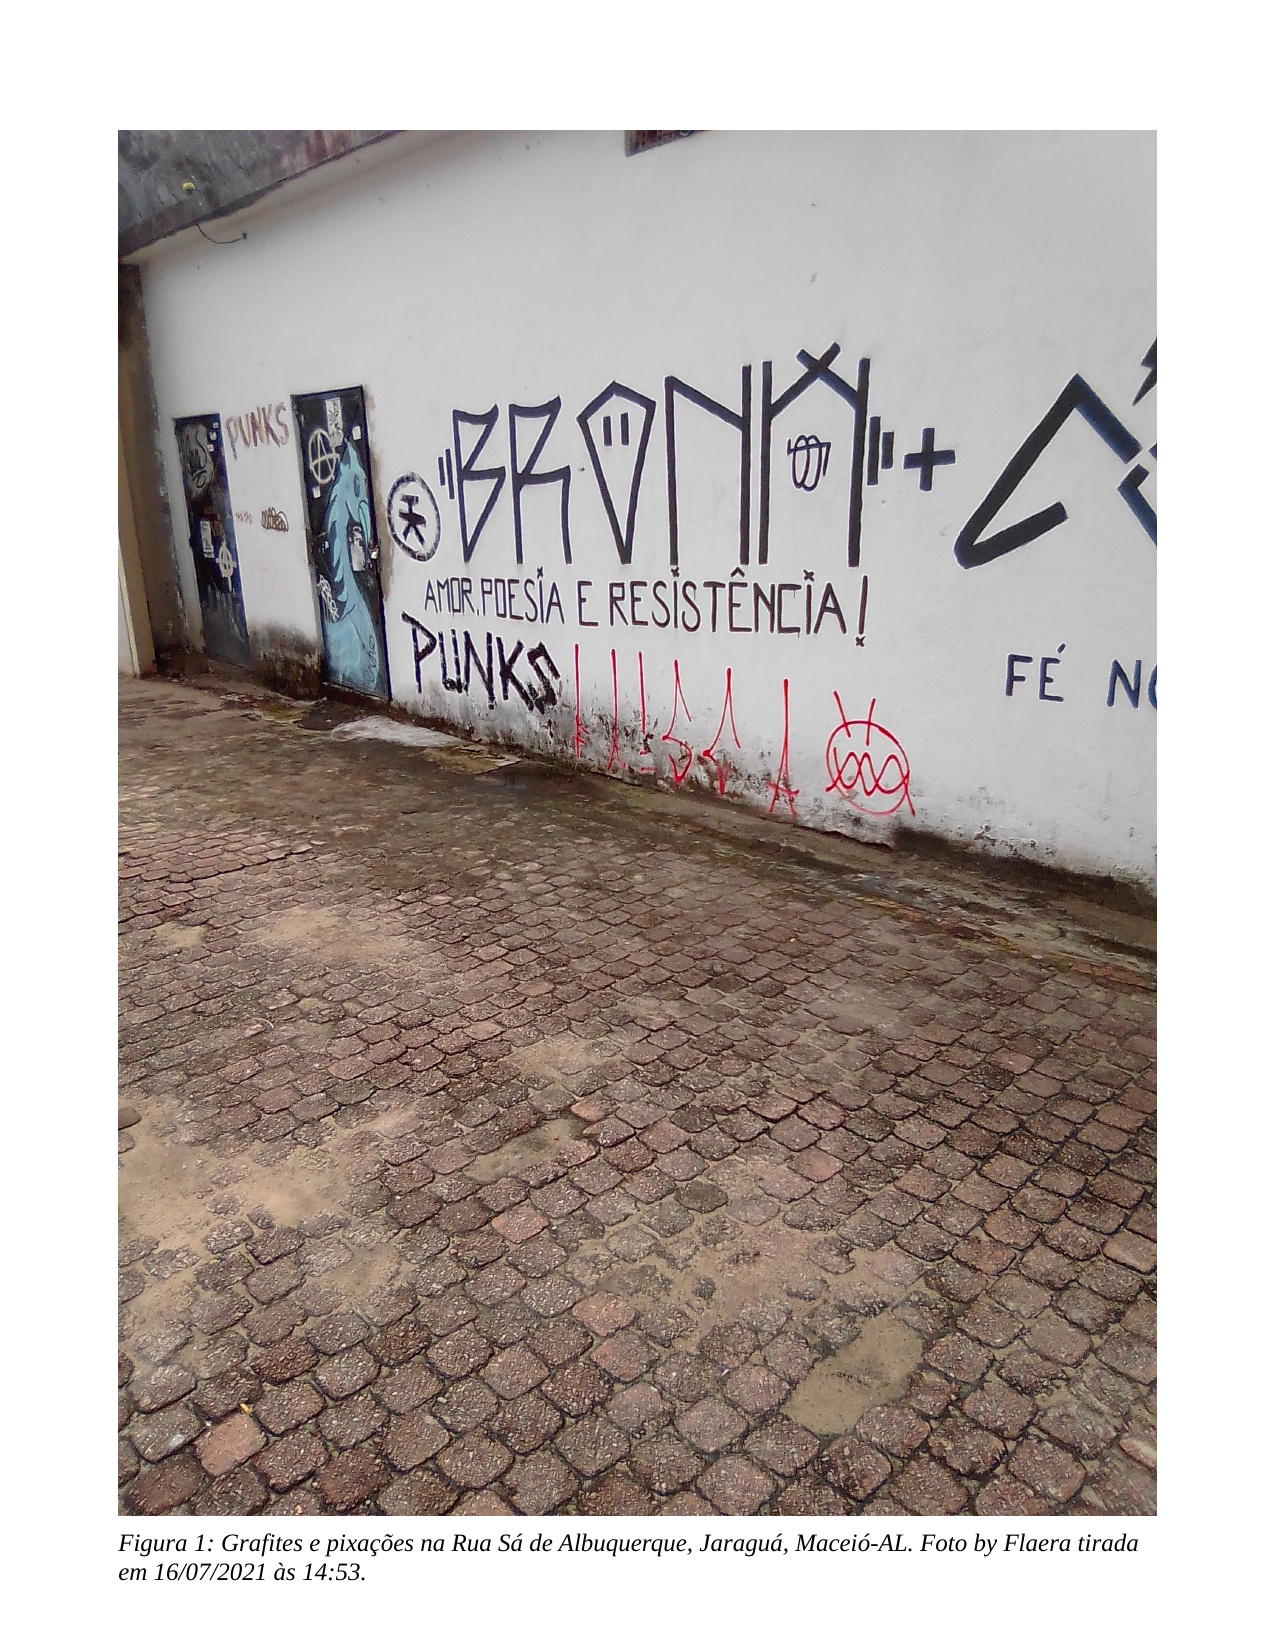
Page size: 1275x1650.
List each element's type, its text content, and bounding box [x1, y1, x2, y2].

picture [118, 130, 1157, 1516]
text Figura 1: Grafites e pixações na Rua Sá de Albuquerque, Jaraguá, Maceió-AL. Foto by Flaera tirada em 16/07/2021 às 14:53. [118, 1516, 1157, 1586]
